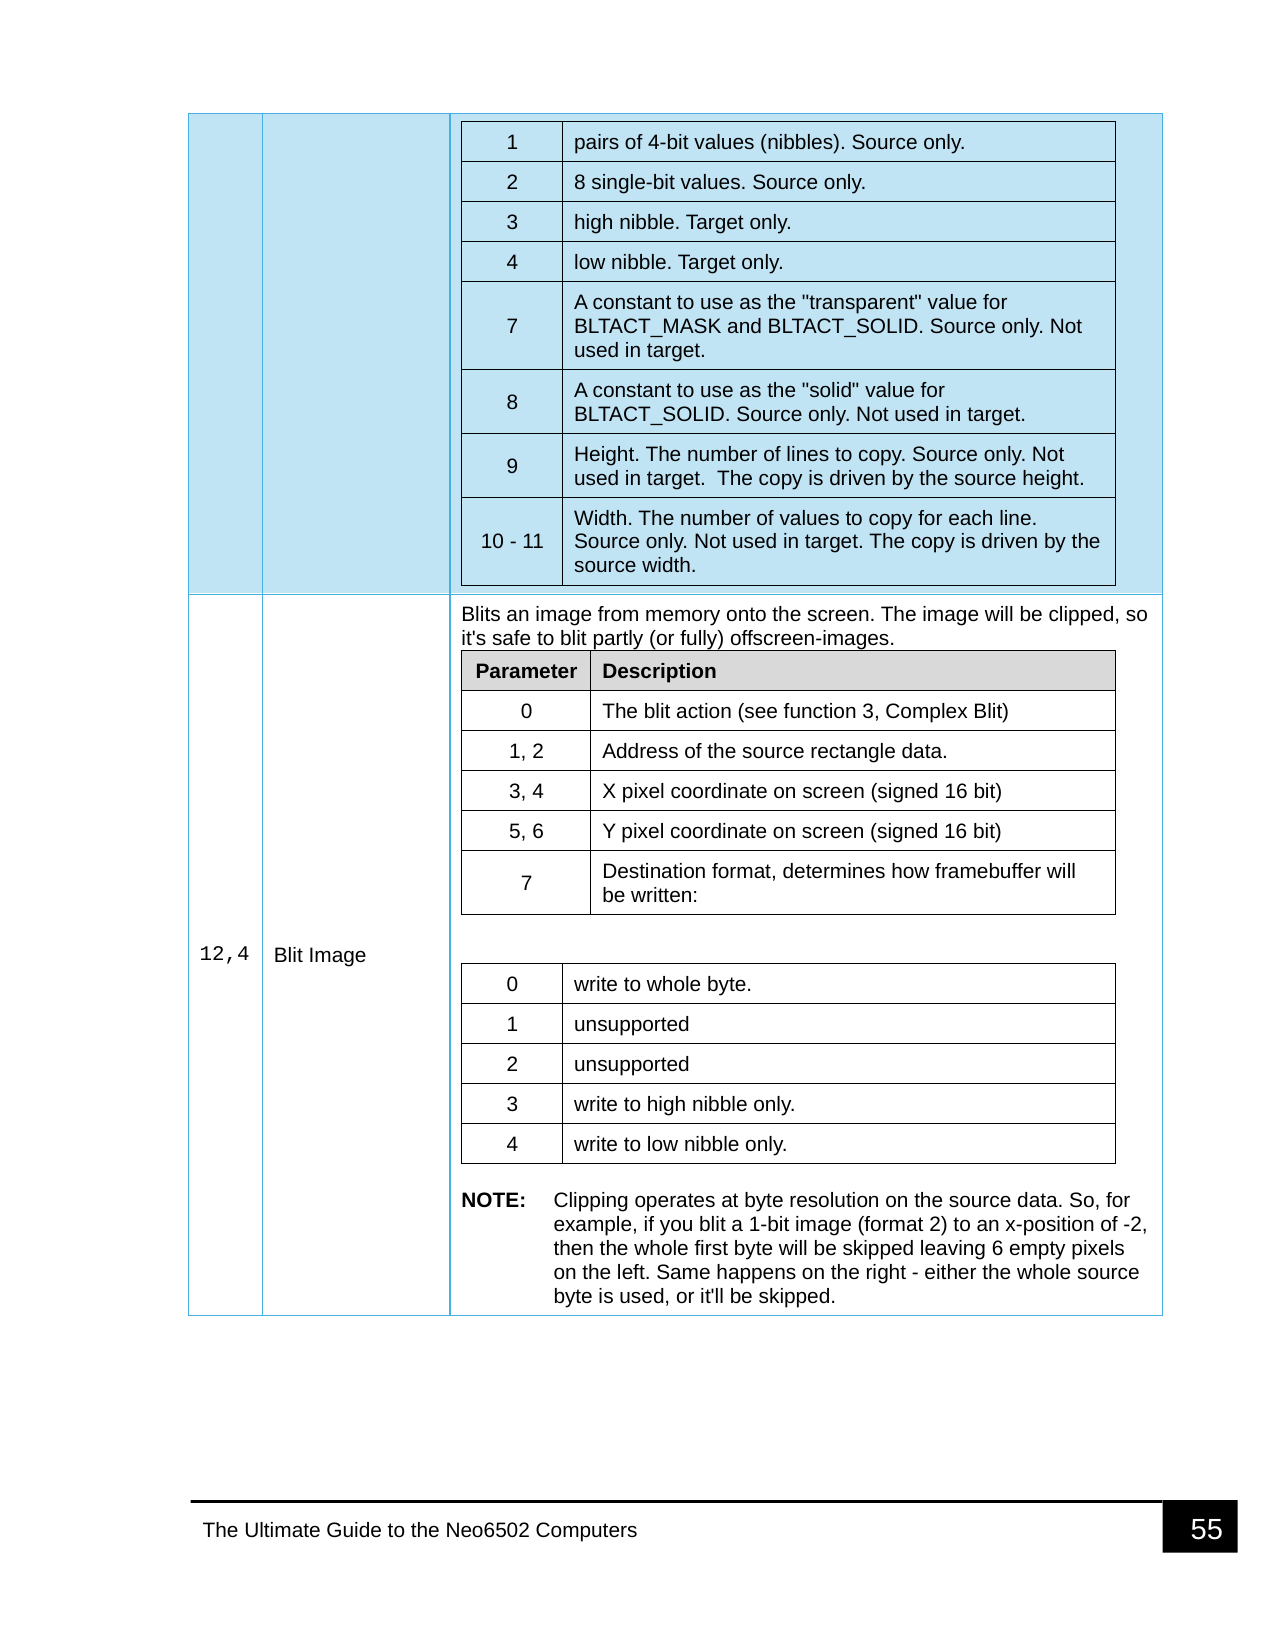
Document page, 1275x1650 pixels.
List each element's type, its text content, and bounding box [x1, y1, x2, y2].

table_cell low nibble. Target only. [563, 242, 1115, 281]
table_cell 0 [462, 691, 590, 730]
table_cell The blit action (see function 3, Complex Blit) [591, 691, 1115, 730]
table_cell 2 [462, 162, 562, 201]
table_cell unsupported [563, 1044, 1115, 1083]
table_cell 1 [462, 1004, 562, 1043]
table_cell 5, 6 [462, 811, 590, 850]
table_cell X pixel coordinate on screen (signed 16 bit) [591, 771, 1115, 810]
table_header 0 [462, 964, 562, 1003]
table_cell Width. The number of values to copy for each line. Source only. Not used in target. The copy is driven by the source width. [563, 498, 1115, 585]
table_cell 12,4 [189, 595, 262, 1315]
table_cell Height. The number of lines to copy. Source only. Not used in target. The copy is driven by the source height. [563, 434, 1115, 497]
table_cell Blit Image [263, 595, 449, 1315]
table_cell high nibble. Target only. [563, 202, 1115, 241]
table_cell Blits an image from memory onto the screen. The image will be clipped, so it's safe to blit partly (or fully) offscreen-images. NOTE: Clipping operates at byte resolution on the source data. So, for example, if you blit a 1-bit image (format 2) to an x-position of -2, then the whole first byte will be skipped leaving 6 empty pixels on the left. Same happens on the right - either the whole source byte is used, or it'll be skipped. [451, 595, 1162, 1315]
table_cell 10 - 11 [462, 498, 562, 585]
table_header Parameter [462, 651, 590, 690]
table_cell write to high nibble only. [563, 1084, 1115, 1123]
table_cell 7 [462, 282, 562, 369]
table_header write to whole byte. [563, 964, 1115, 1003]
table_cell pairs of 4-bit values (nibbles). Source only. [563, 122, 1115, 161]
table_cell 1, 2 [462, 731, 590, 770]
table_cell 3 [462, 202, 562, 241]
table_cell 7 [462, 851, 590, 914]
table_cell 8 [462, 370, 562, 433]
table_cell Address of the source rectangle data. [591, 731, 1115, 770]
table_cell 3 [462, 1084, 562, 1123]
table_cell [189, 114, 262, 593]
table_cell unsupported [563, 1004, 1115, 1043]
table_cell Destination format, determines how framebuffer will be written: [591, 851, 1115, 914]
table_cell A constant to use as the "transparent" value for BLTACT_MASK and BLTACT_SOLID. Source only. Not used in target. [563, 282, 1115, 369]
table_cell [263, 114, 449, 593]
table_cell 4 [462, 242, 562, 281]
table_cell A constant to use as the "solid" value for BLTACT_SOLID. Source only. Not used in target. [563, 370, 1115, 433]
table_cell 8 single-bit values. Source only. [563, 162, 1115, 201]
table_cell 1 [462, 122, 562, 161]
table_cell 2 [462, 1044, 562, 1083]
table_cell 4 [462, 1124, 562, 1163]
table_cell 9 [462, 434, 562, 497]
table_cell Y pixel coordinate on screen (signed 16 bit) [591, 811, 1115, 850]
table_cell 3, 4 [462, 771, 590, 810]
table_cell write to low nibble only. [563, 1124, 1115, 1163]
table_cell [451, 114, 1162, 593]
table_header Description [591, 651, 1115, 690]
